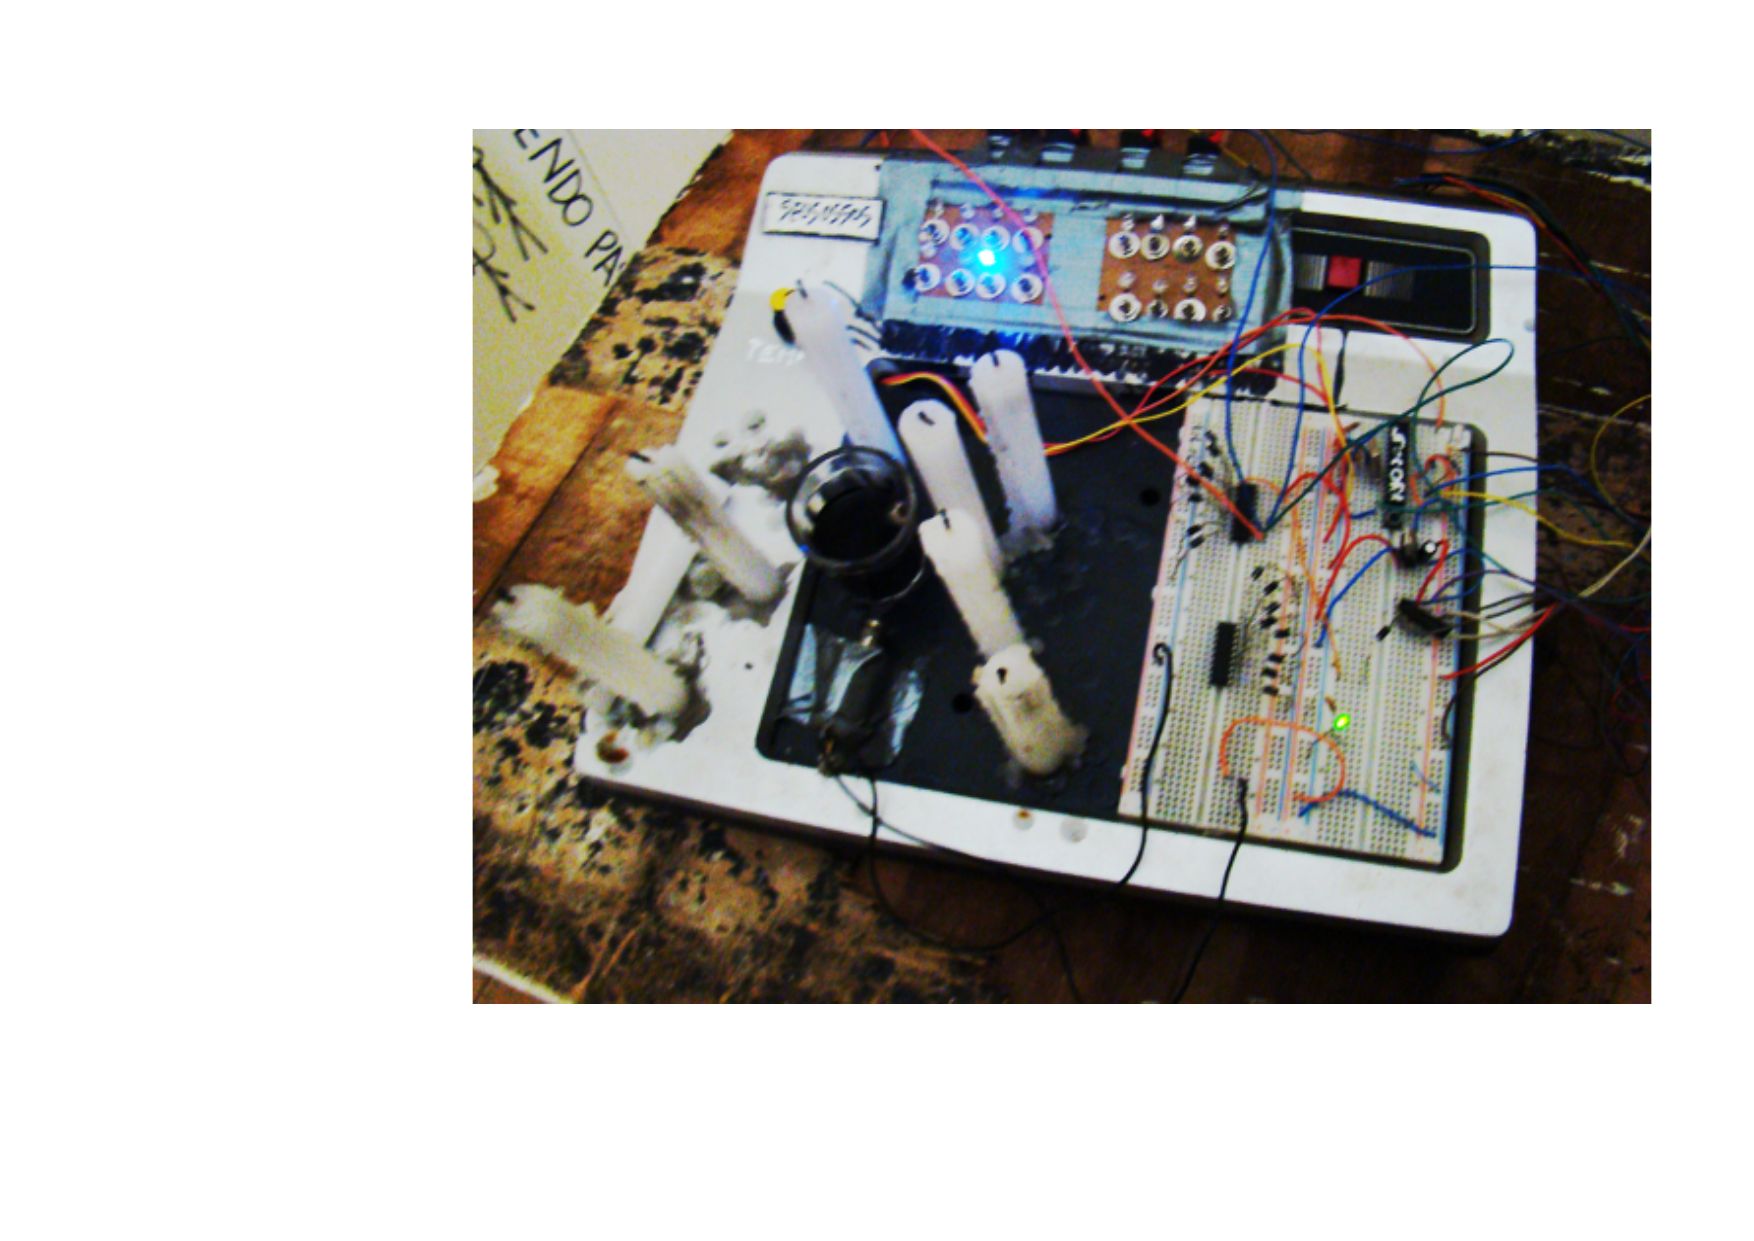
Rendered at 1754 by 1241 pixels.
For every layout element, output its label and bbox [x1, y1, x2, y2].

picture [472, 129, 1652, 1004]
